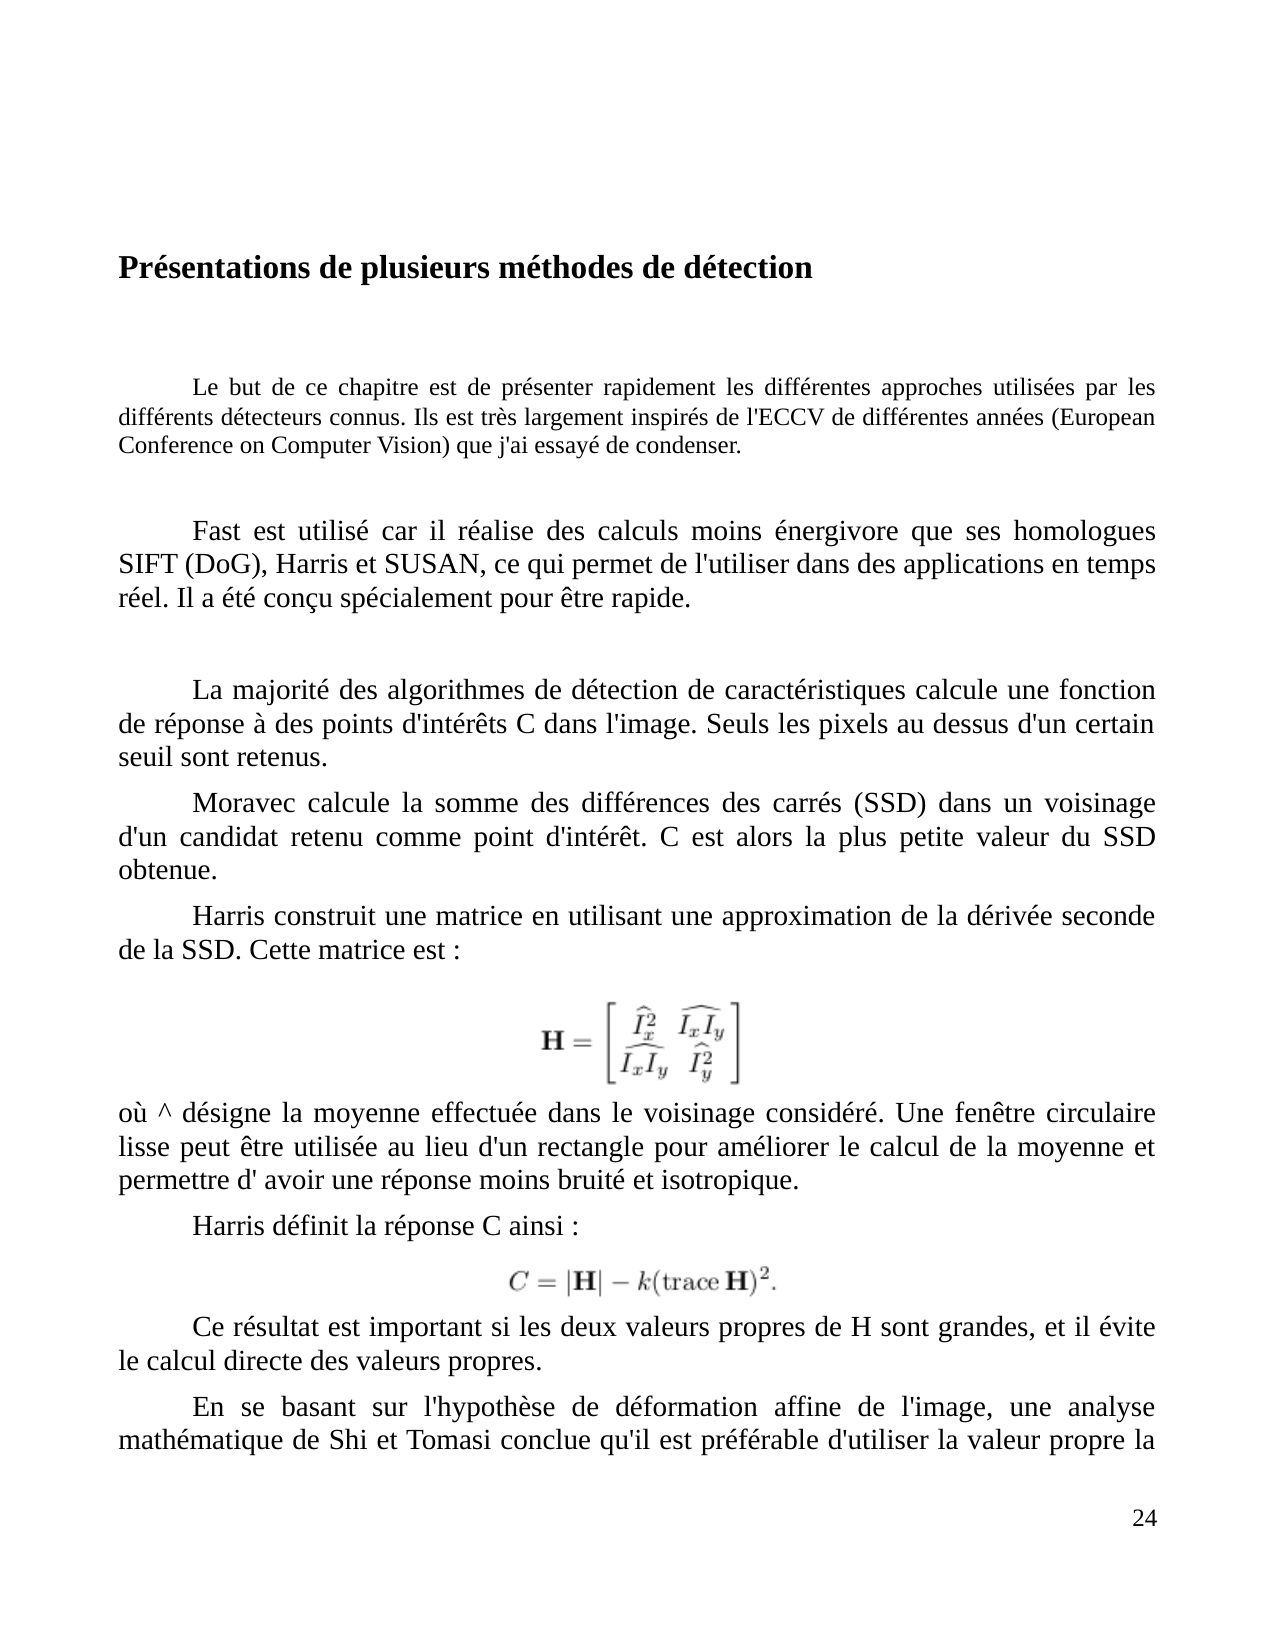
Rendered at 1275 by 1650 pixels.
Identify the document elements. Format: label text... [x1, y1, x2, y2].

text où ^ désigne la moyenne effectuée dans le voisinage considéré. Une fenêtre circulaire lisse peut être utilisée au lieu d'un rectangle pour améliorer le calcul de la moyenne et permettre d' avoir une réponse moins bruité et isotropique. [118, 978, 1157, 1196]
text Le but de ce chapitre est de présenter rapidement les différentes approches utilisées par les différents détecteurs connus. Ils est très largement inspirés de l'ECCV de différentes années (European Conference on Computer Vision) que j'ai essayé de condenser. [118, 368, 1157, 459]
text Harris définit la réponse C ainsi : [118, 1208, 1157, 1242]
subtitle Présentations de plusieurs méthodes de détection [118, 247, 1157, 286]
text Fast est utilisé car il réalise des calculs moins énergivore que ses homologues SIFT (DoG), Harris et SUSAN, ce qui permet de l'utiliser dans des applications en temps réel. Il a été conçu spécialement pour être rapide. [118, 513, 1157, 614]
text En se basant sur l'hypothèse de déformation affine de l'image, une analyse mathématique de Shi et Tomasi conclue qu'il est préférable d'utiliser la valeur propre la [118, 1389, 1157, 1456]
text La majorité des algorithmes de détection de caractéristiques calcule une fonction de réponse à des points d'intérêts C dans l'image. Seuls les pixels au dessus d'un certain seuil sont retenus. [118, 672, 1157, 773]
picture [493, 1254, 783, 1309]
text Ce résultat est important si les deux valeurs propres de H sont grandes, et il évite le calcul directe des valeurs propres. [118, 1254, 1157, 1376]
picture [527, 978, 748, 1096]
text Moravec calcule la somme des différences des carrés (SSD) dans un voisinage d'un candidat retenu comme point d'intérêt. C est alors la plus petite valeur du SSD obtenue. [118, 785, 1157, 886]
text Harris construit une matrice en utilisant une approximation de la dérivée seconde de la SSD. Cette matrice est : [118, 898, 1157, 966]
